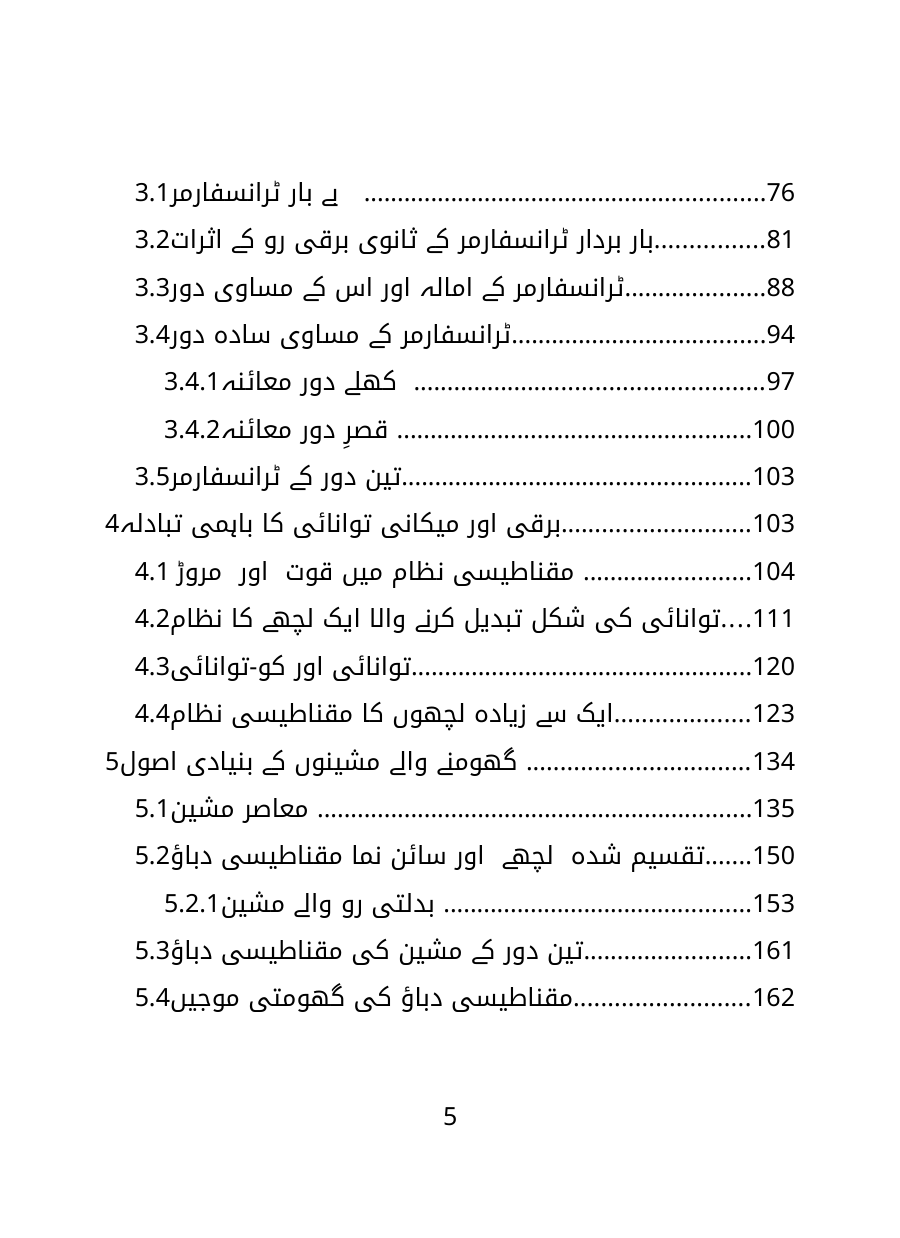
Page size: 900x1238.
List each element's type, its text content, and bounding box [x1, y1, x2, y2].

text 5.4مقناطیسی دباؤ کی گھومتی موجیں 162 [134, 975, 795, 1022]
text 4.4ایک سے زیادہ لچھوں کا مقناطیسی نظام 123 [134, 690, 795, 738]
text 5گھومنے والے مشینوں کے بنیادی اصول 134 [105, 738, 795, 785]
text 4برقی اور میکانی توانائی کا باہمی تبادلہ 103 [105, 501, 795, 548]
text 3.4.1کھلے دور معائنہ 97 [164, 359, 795, 406]
text 3.4ٹرانسفارمر کے مساوی سادہ دور 94 [134, 311, 795, 359]
text 4.3توانائی اور کو-توانائی 120 [134, 643, 795, 690]
text 3.4.2قصرِ دور معائنہ 100 [164, 406, 795, 453]
text 4.1 مقناطیسی نظام میں قوت اور مروڑ 104 [134, 548, 795, 596]
text 5.1معاصر مشین 135 [134, 785, 795, 833]
text 3.5تین دور کے ٹرانسفارمر 103 [134, 453, 795, 501]
text 5.3تین دور کے مشین کی مقناطیسی دباؤ 161 [134, 927, 795, 975]
text 3.3ٹرانسفارمر کے امالہ اور اس کے مساوی دور 88 [134, 264, 795, 311]
text 5.2.1بدلتی رو والے مشین 153 [164, 880, 795, 927]
text 5.2تقسیم شدہ لچھے اور سائن نما مقناطیسی دباؤ 150 [134, 833, 795, 880]
text 3.2بار بردار ٹرانسفارمر کے ثانوی برقی رو کے اثرات 81 [134, 216, 795, 264]
text 4.2توانائی کی شکل تبدیل کرنے والا ایک لچھے کا نظام 111 [134, 596, 795, 643]
text 3.1بے بار ٹرانسفارمر 76 [134, 169, 795, 216]
